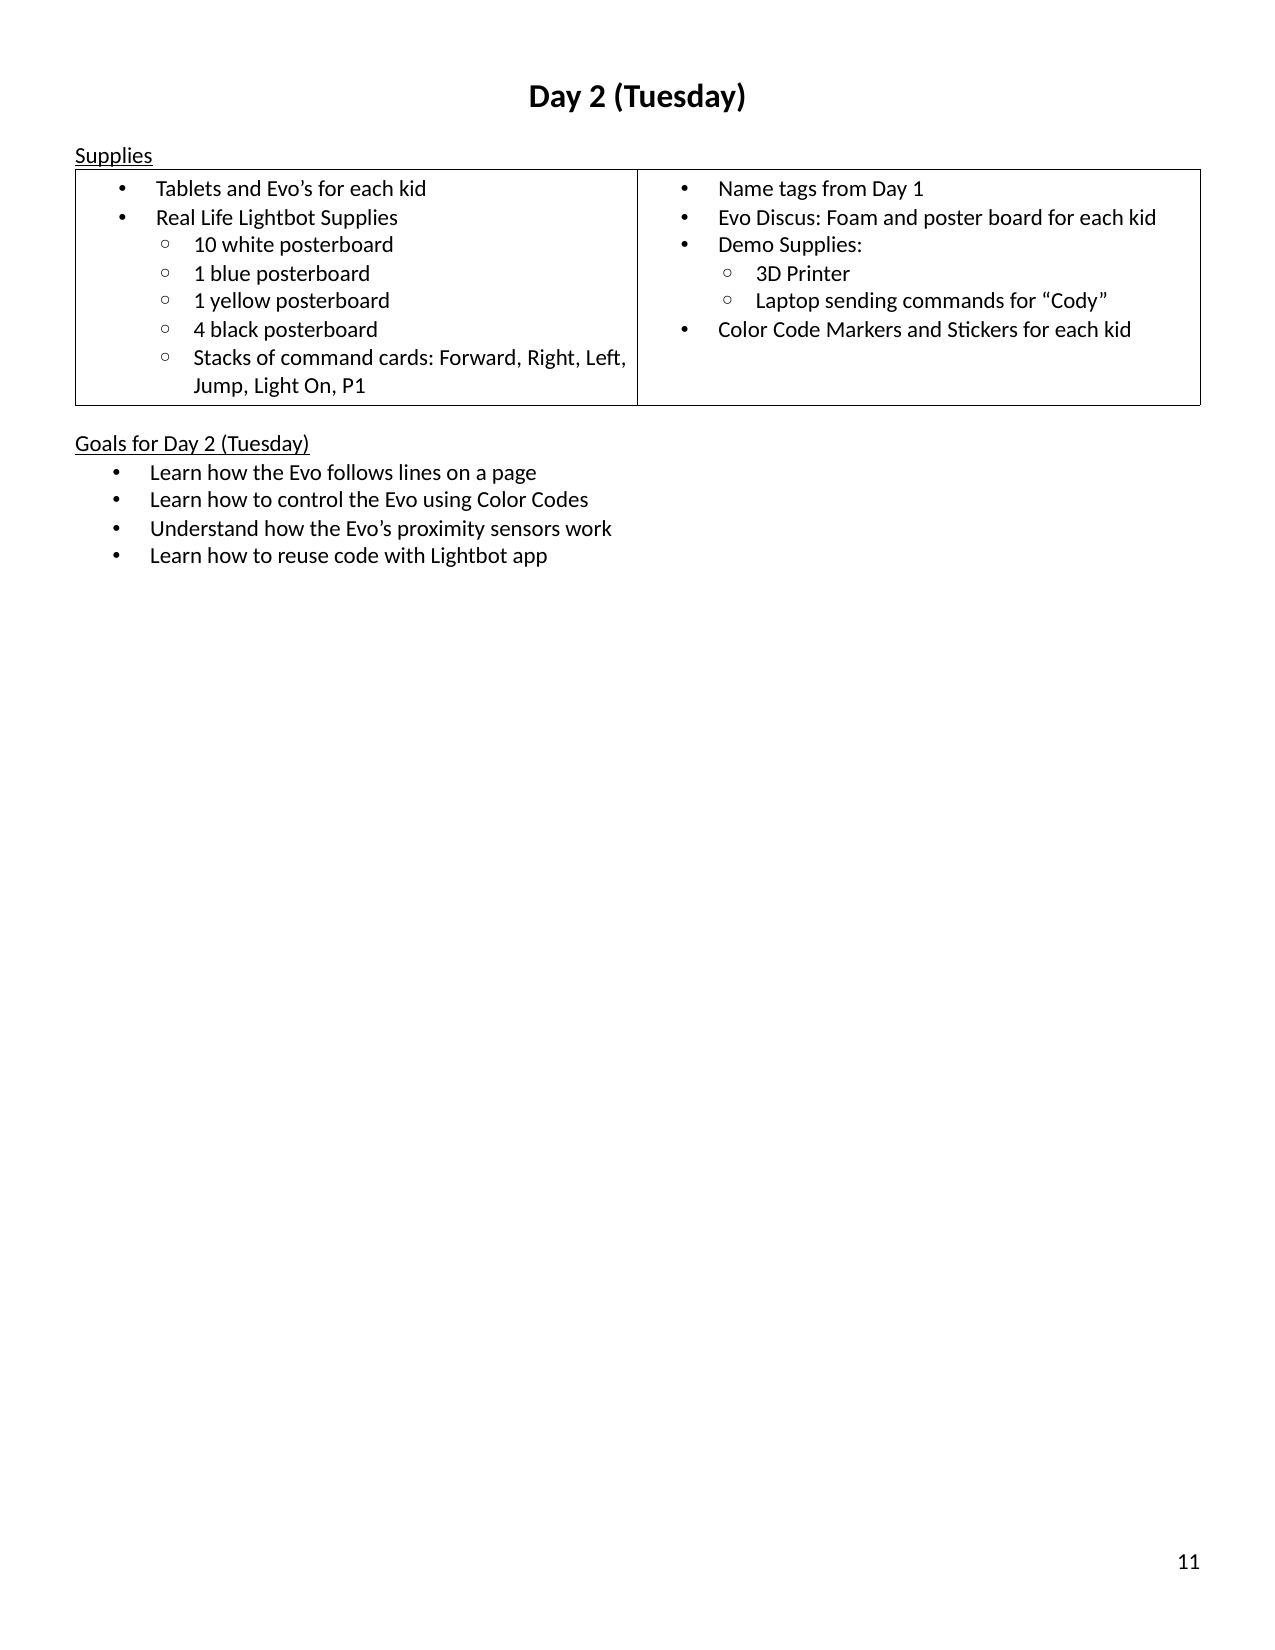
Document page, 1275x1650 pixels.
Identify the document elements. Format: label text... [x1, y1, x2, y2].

subtitle Supplies [75, 141, 1200, 169]
subtitle Goals for Day 2 (Tuesday) [75, 429, 1200, 458]
list Learn how to reuse code with Lightbot app [112, 542, 1200, 570]
list Understand how the Evo’s proximity sensors work [112, 514, 1200, 542]
subtitle Day 2 (Tuesday) [75, 75, 1200, 116]
list Learn how to control the Evo using Color Codes [112, 486, 1200, 514]
list Learn how the Evo follows lines on a page [112, 458, 1200, 486]
table_header Tablets and Evo’s for each kid Real Life Lightbot Supplies 10 white posterboard 1 blue posterboard 1 yellow posterboard 4 black posterboard Stacks of command cards: Forward, Right, Left, Jump, Light On, P1 [76, 170, 637, 404]
table_header Name tags from Day 1 Evo Discus: Foam and poster board for each kid Demo Supplies: 3D Printer Laptop sending commands for “Cody” Color Code Markers and Stickers for each kid [638, 170, 1200, 404]
